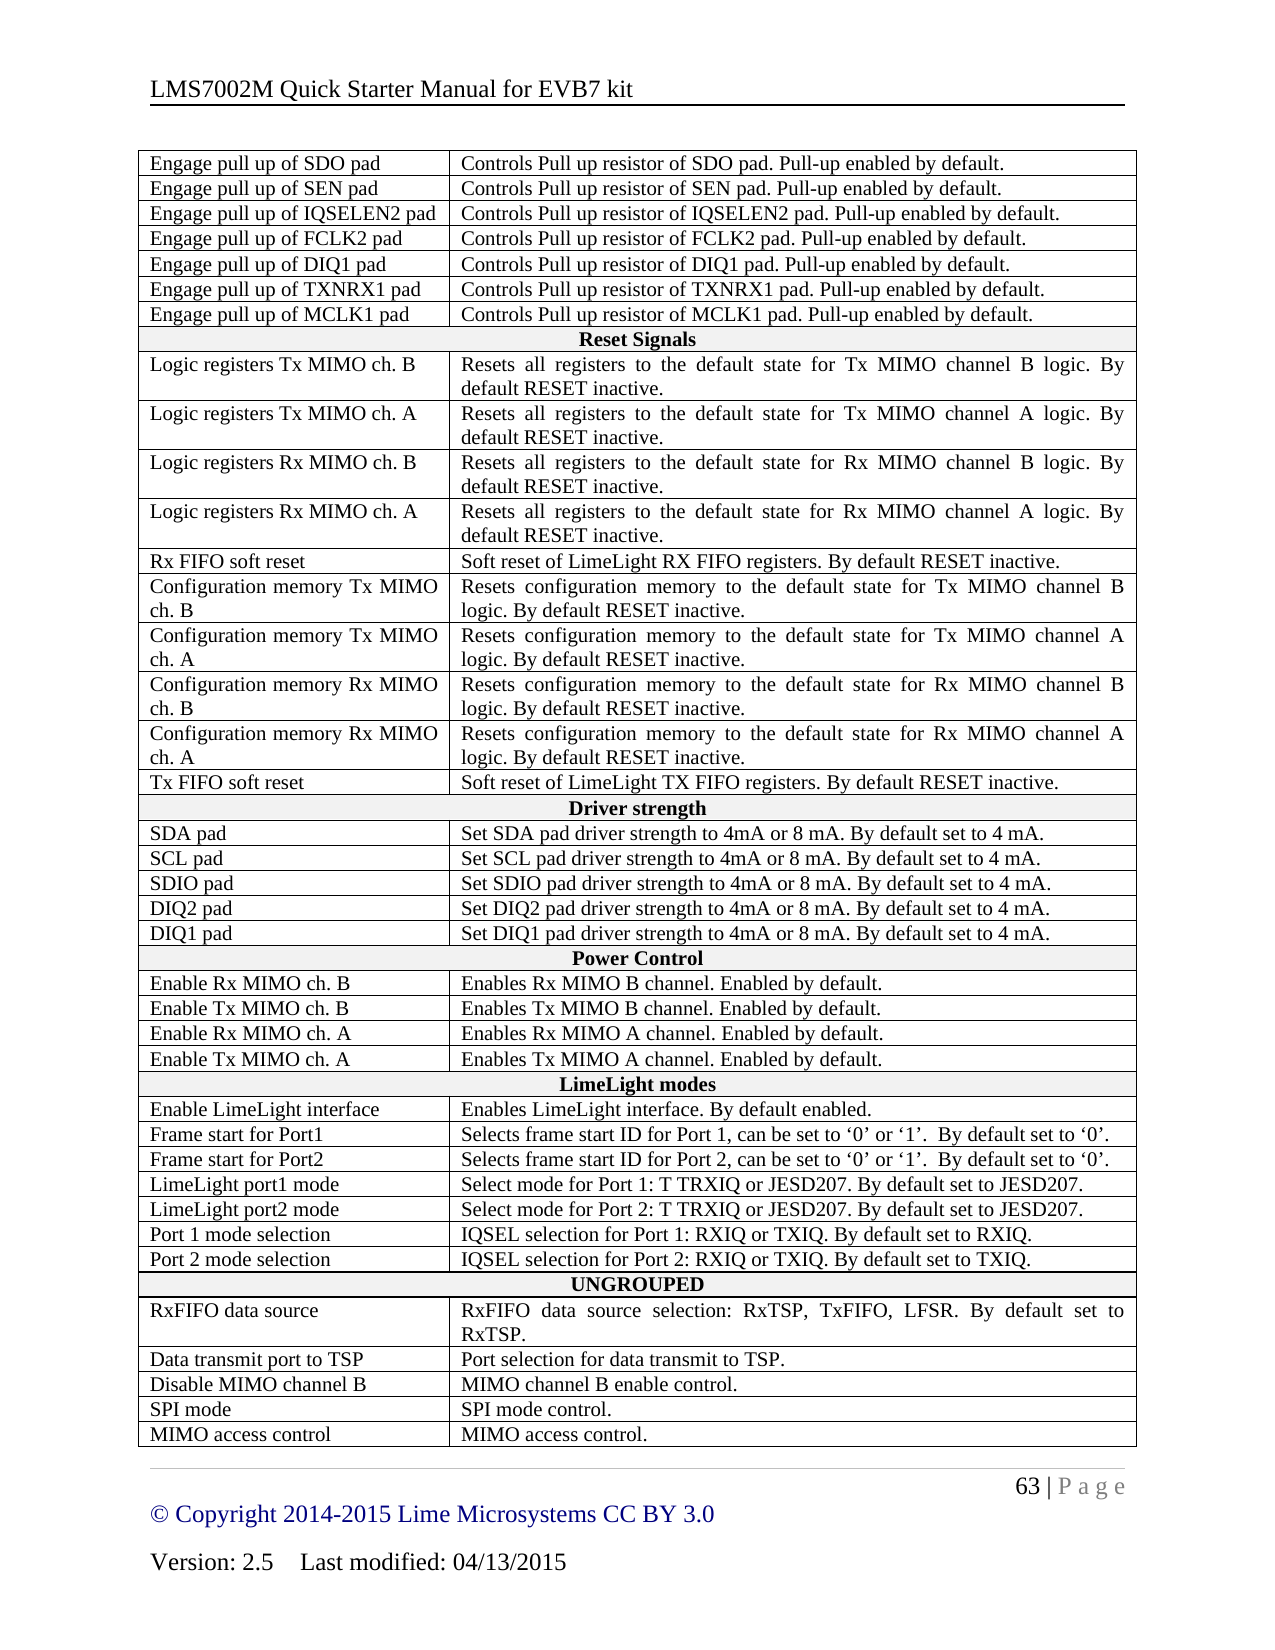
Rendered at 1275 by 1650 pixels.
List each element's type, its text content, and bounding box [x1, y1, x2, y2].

table_cell LimeLight port1 mode [139, 1172, 449, 1196]
table_cell SDA pad [139, 821, 449, 844]
table_cell Enable Tx MIMO ch. A [139, 1046, 449, 1071]
table_cell Configuration memory Rx MIMO ch. B [139, 672, 449, 720]
table_cell Resets all registers to the default state for Tx MIMO channel A logic. By default RESET inactive. [450, 401, 1136, 449]
table_cell DIQ2 pad [139, 896, 449, 920]
table_cell Configuration memory Tx MIMO ch. B [139, 574, 449, 622]
table_cell Configuration memory Tx MIMO ch. A [139, 623, 449, 671]
table_cell MIMO access control. [450, 1422, 1136, 1446]
table_cell Controls Pull up resistor of DIQ1 pad. Pull-up enabled by default. [450, 251, 1136, 276]
table_cell Engage pull up of MCLK1 pad [139, 302, 449, 326]
table_cell SDIO pad [139, 871, 449, 895]
table_cell Logic registers Tx MIMO ch. B [139, 352, 449, 400]
table_cell Enable Tx MIMO ch. B [139, 996, 449, 1020]
table_cell Enable LimeLight interface [139, 1097, 449, 1121]
table_cell Resets configuration memory to the default state for Rx MIMO channel A logic. By default RESET inactive. [450, 721, 1136, 769]
table_cell Select mode for Port 2: T TRXIQ or JESD207. By default set to JESD207. [450, 1197, 1136, 1221]
table_cell Port 2 mode selection [139, 1247, 449, 1271]
table_cell RxFIFO data source [139, 1298, 449, 1346]
table_cell Driver strength [139, 795, 1136, 819]
table_cell Engage pull up of TXNRX1 pad [139, 277, 449, 301]
table_cell DIQ1 pad [139, 921, 449, 945]
table_cell Set SDA pad driver strength to 4mA or 8 mA. By default set to 4 mA. [450, 821, 1136, 844]
table_cell Logic registers Rx MIMO ch. A [139, 499, 449, 547]
table_cell Configuration memory Rx MIMO ch. A [139, 721, 449, 769]
table_cell Engage pull up of DIQ1 pad [139, 251, 449, 276]
table_cell Soft reset of LimeLight TX FIFO registers. By default RESET inactive. [450, 770, 1136, 794]
table_cell Resets all registers to the default state for Rx MIMO channel A logic. By default RESET inactive. [450, 499, 1136, 547]
table_cell Enables Rx MIMO A channel. Enabled by default. [450, 1021, 1136, 1045]
table_cell Set DIQ1 pad driver strength to 4mA or 8 mA. By default set to 4 mA. [450, 921, 1136, 945]
table_cell Reset Signals [139, 327, 1136, 351]
table_cell Controls Pull up resistor of TXNRX1 pad. Pull-up enabled by default. [450, 277, 1136, 301]
table_cell Enable Rx MIMO ch. B [139, 971, 449, 995]
table_cell RxFIFO data source selection: RxTSP, TxFIFO, LFSR. By default set to RxTSP. [450, 1298, 1136, 1346]
table_cell IQSEL selection for Port 1: RXIQ or TXIQ. By default set to RXIQ. [450, 1222, 1136, 1246]
table_cell Resets configuration memory to the default state for Rx MIMO channel B logic. By default RESET inactive. [450, 672, 1136, 720]
table_cell Enables Tx MIMO A channel. Enabled by default. [450, 1046, 1136, 1071]
table_cell Engage pull up of SEN pad [139, 176, 449, 200]
table_cell SCL pad [139, 846, 449, 870]
table_cell MIMO access control [139, 1422, 449, 1446]
table_cell Rx FIFO soft reset [139, 549, 449, 573]
table_cell Enable Rx MIMO ch. A [139, 1021, 449, 1045]
table_cell Soft reset of LimeLight RX FIFO registers. By default RESET inactive. [450, 549, 1136, 573]
table_cell Port selection for data transmit to TSP. [450, 1347, 1136, 1371]
table_cell Controls Pull up resistor of SEN pad. Pull-up enabled by default. [450, 176, 1136, 200]
table_cell Set SDIO pad driver strength to 4mA or 8 mA. By default set to 4 mA. [450, 871, 1136, 895]
table_cell Tx FIFO soft reset [139, 770, 449, 794]
table_cell Engage pull up of IQSELEN2 pad [139, 201, 449, 225]
table_cell Resets configuration memory to the default state for Tx MIMO channel A logic. By default RESET inactive. [450, 623, 1136, 671]
table_cell Set SCL pad driver strength to 4mA or 8 mA. By default set to 4 mA. [450, 846, 1136, 870]
table_cell UNGROUPED [139, 1273, 1136, 1296]
table_cell Engage pull up of SDO pad [139, 151, 449, 175]
table_cell MIMO channel B enable control. [450, 1372, 1136, 1396]
table_cell Logic registers Tx MIMO ch. A [139, 401, 449, 449]
table_cell IQSEL selection for Port 2: RXIQ or TXIQ. By default set to TXIQ. [450, 1247, 1136, 1271]
table_cell Controls Pull up resistor of FCLK2 pad. Pull-up enabled by default. [450, 226, 1136, 250]
table_cell Logic registers Rx MIMO ch. B [139, 450, 449, 498]
table_cell Power Control [139, 946, 1136, 970]
table_cell Enables Rx MIMO B channel. Enabled by default. [450, 971, 1136, 995]
table_cell Disable MIMO channel B [139, 1372, 449, 1396]
table_cell Engage pull up of FCLK2 pad [139, 226, 449, 250]
table_cell Enables Tx MIMO B channel. Enabled by default. [450, 996, 1136, 1020]
table_cell Port 1 mode selection [139, 1222, 449, 1246]
table_cell Controls Pull up resistor of IQSELEN2 pad. Pull-up enabled by default. [450, 201, 1136, 225]
table_cell Controls Pull up resistor of MCLK1 pad. Pull-up enabled by default. [450, 302, 1136, 326]
table_cell Data transmit port to TSP [139, 1347, 449, 1371]
table_cell Resets all registers to the default state for Rx MIMO channel B logic. By default RESET inactive. [450, 450, 1136, 498]
table_cell Selects frame start ID for Port 2, can be set to ‘0’ or ‘1’. By default set to ‘0’. [450, 1147, 1136, 1171]
table_cell SPI mode [139, 1397, 449, 1421]
table_cell Resets configuration memory to the default state for Tx MIMO channel B logic. By default RESET inactive. [450, 574, 1136, 622]
table_cell SPI mode control. [450, 1397, 1136, 1421]
table_cell Enables LimeLight interface. By default enabled. [450, 1097, 1136, 1121]
table_cell Select mode for Port 1: T TRXIQ or JESD207. By default set to JESD207. [450, 1172, 1136, 1196]
table_cell LimeLight modes [139, 1072, 1136, 1096]
table_cell Frame start for Port2 [139, 1147, 449, 1171]
table_cell Selects frame start ID for Port 1, can be set to ‘0’ or ‘1’. By default set to ‘0’. [450, 1122, 1136, 1146]
table_cell Controls Pull up resistor of SDO pad. Pull-up enabled by default. [450, 151, 1136, 175]
table_cell Frame start for Port1 [139, 1122, 449, 1146]
table_cell Set DIQ2 pad driver strength to 4mA or 8 mA. By default set to 4 mA. [450, 896, 1136, 920]
table_cell Resets all registers to the default state for Tx MIMO channel B logic. By default RESET inactive. [450, 352, 1136, 400]
table_cell LimeLight port2 mode [139, 1197, 449, 1221]
